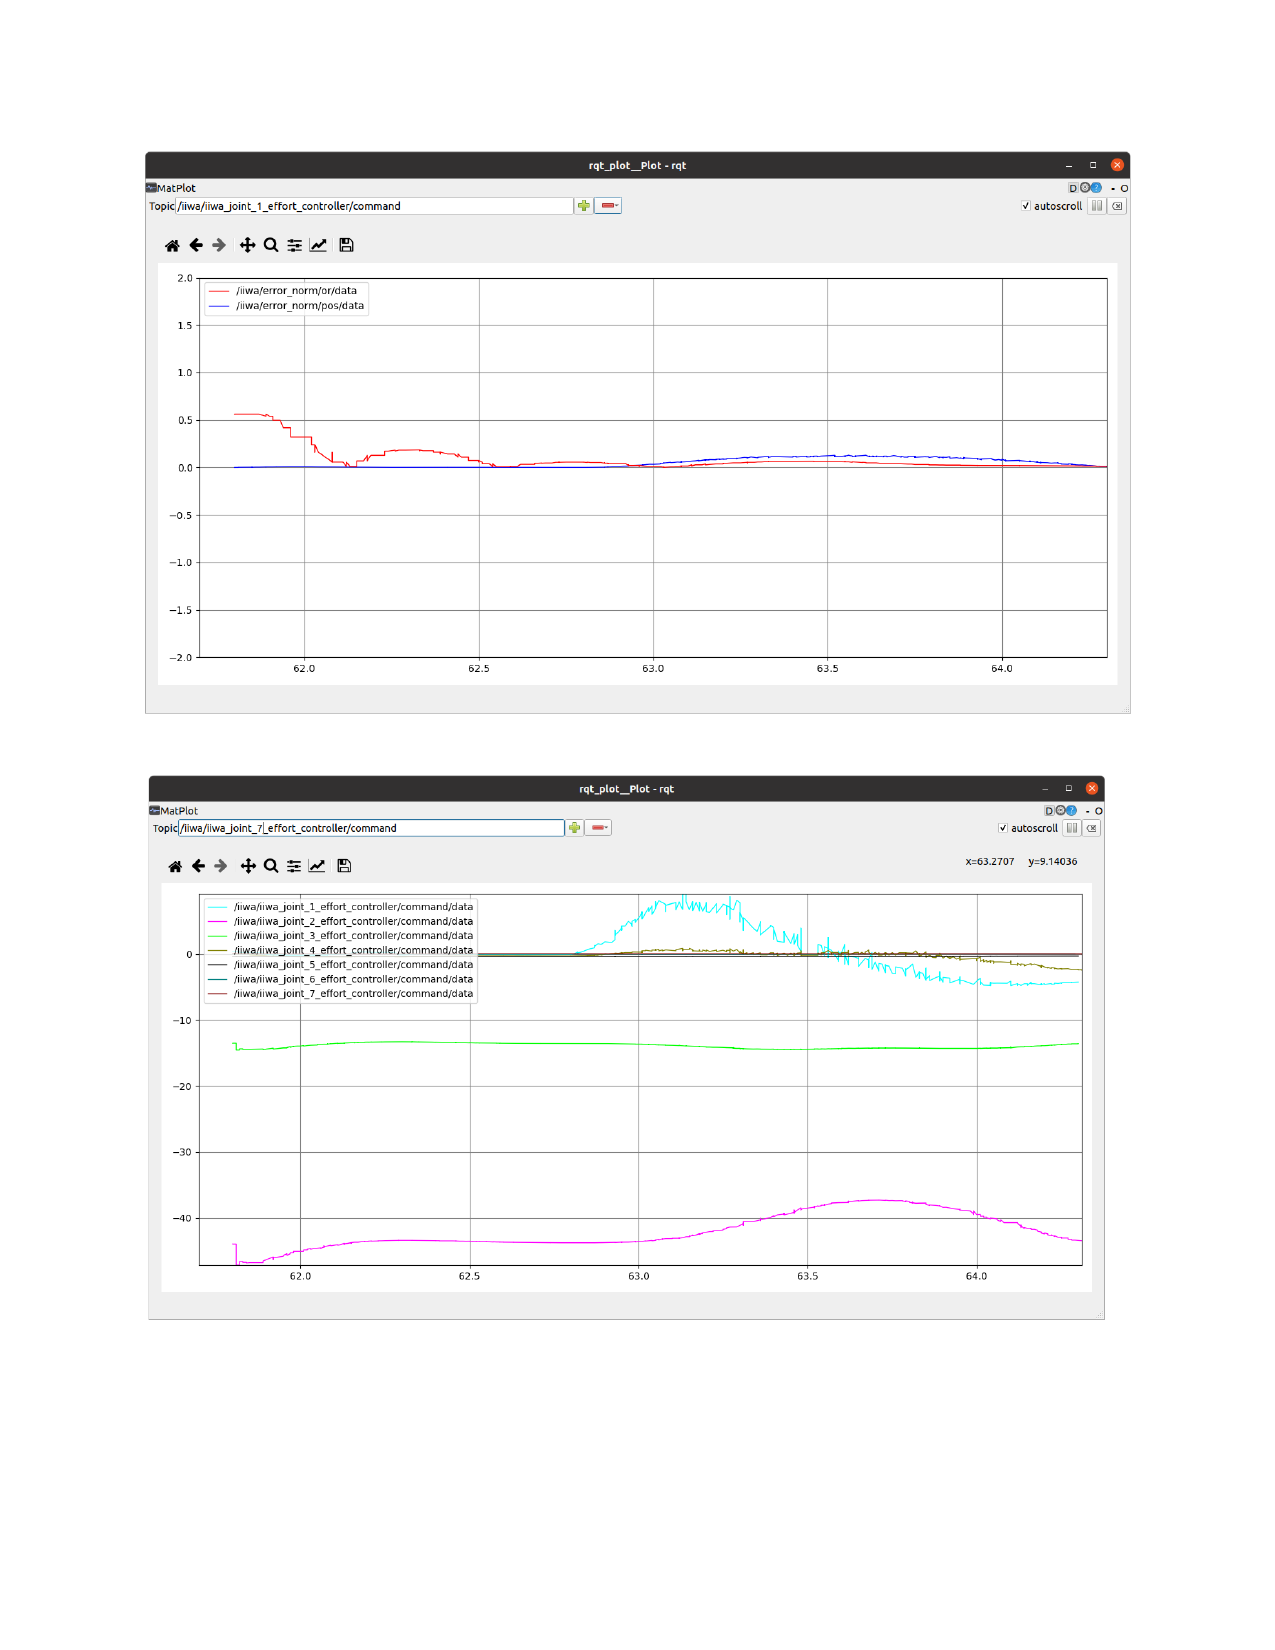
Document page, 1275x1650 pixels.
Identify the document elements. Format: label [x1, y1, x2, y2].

picture [138, 146, 1137, 720]
picture [142, 770, 1111, 1326]
